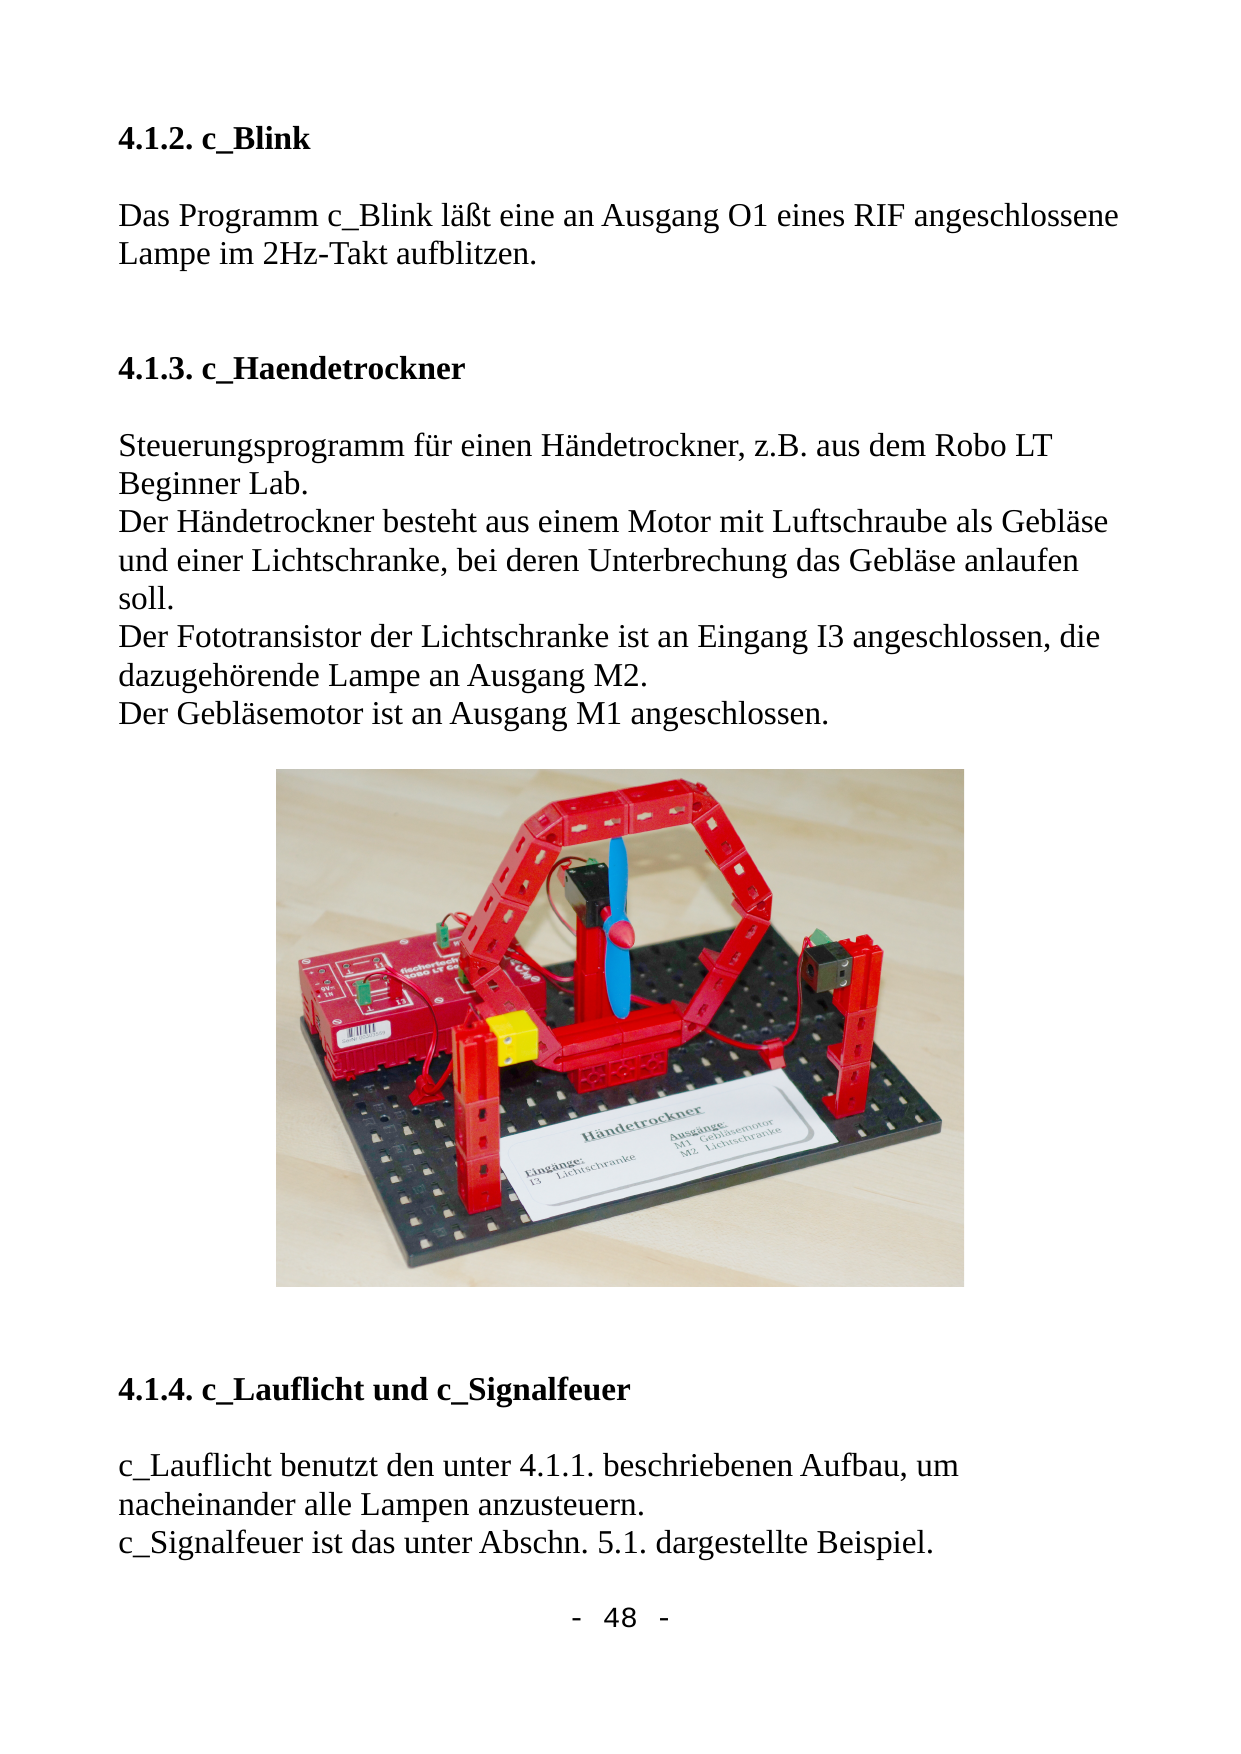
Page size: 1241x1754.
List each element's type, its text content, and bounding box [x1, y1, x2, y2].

text c_Signalfeuer ist das unter Abschn. 5.1. dargestellte Beispiel. [118, 1522, 1122, 1560]
text 4.1.3. c_Haendetrockner [118, 348, 1122, 386]
text Steuerungsprogramm für einen Händetrockner, z.B. aus dem Robo LT Beginner Lab. [118, 425, 1122, 501]
text c_Lauflicht benutzt den unter 4.1.1. beschriebenen Aufbau, um nacheinander alle Lampen anzusteuern. [118, 1445, 1122, 1522]
text 4.1.2. c_Blink [118, 118, 1122, 156]
text Das Programm c_Blink läßt eine an Ausgang O1 eines RIF angeschlossene Lampe im 2Hz-Takt aufblitzen. [118, 195, 1122, 271]
text Der Fototransistor der Lichtschranke ist an Eingang I3 angeschlossen, die dazugehörende Lampe an Ausgang M2. [118, 616, 1122, 693]
text Der Gebläsemotor ist an Ausgang M1 angeschlossen. [118, 693, 1122, 731]
picture [276, 769, 965, 1287]
text 4.1.4. c_Lauflicht und c_Signalfeuer [118, 1369, 1122, 1407]
text Der Händetrockner besteht aus einem Motor mit Luftschraube als Gebläse und einer Lichtschranke, bei deren Unterbrechung das Gebläse anlaufen soll. [118, 501, 1122, 616]
